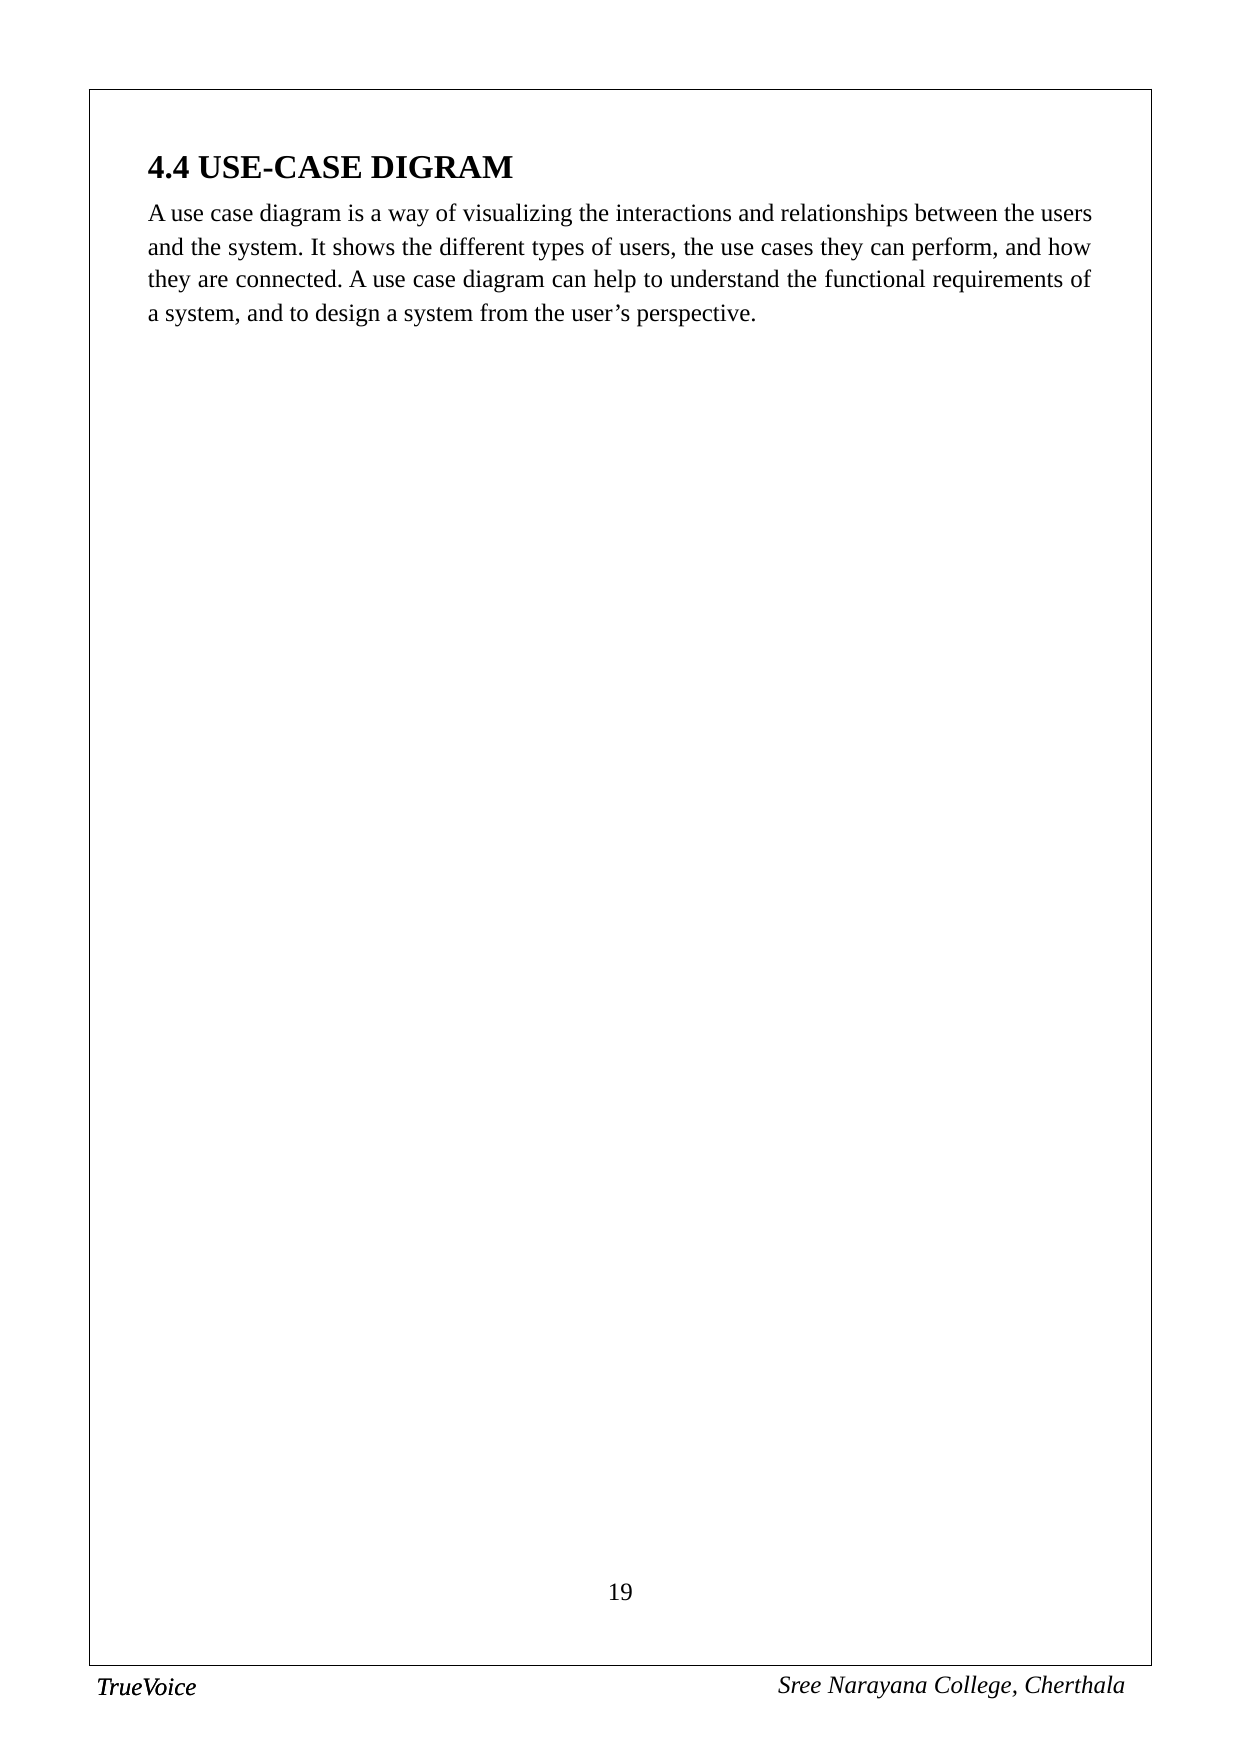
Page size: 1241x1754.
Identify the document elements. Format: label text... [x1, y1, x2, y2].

subtitle 4.4 USE-CASE DIGRAM [148, 148, 1092, 186]
text A use case diagram is a way of visualizing the interactions and relationships between the users and the system. It shows the different types of users, the use cases they can perform, and how they are connected. A use case diagram can help to understand the functional requirements of a system, and to design a system from the user’s perspective. [148, 198, 1092, 326]
